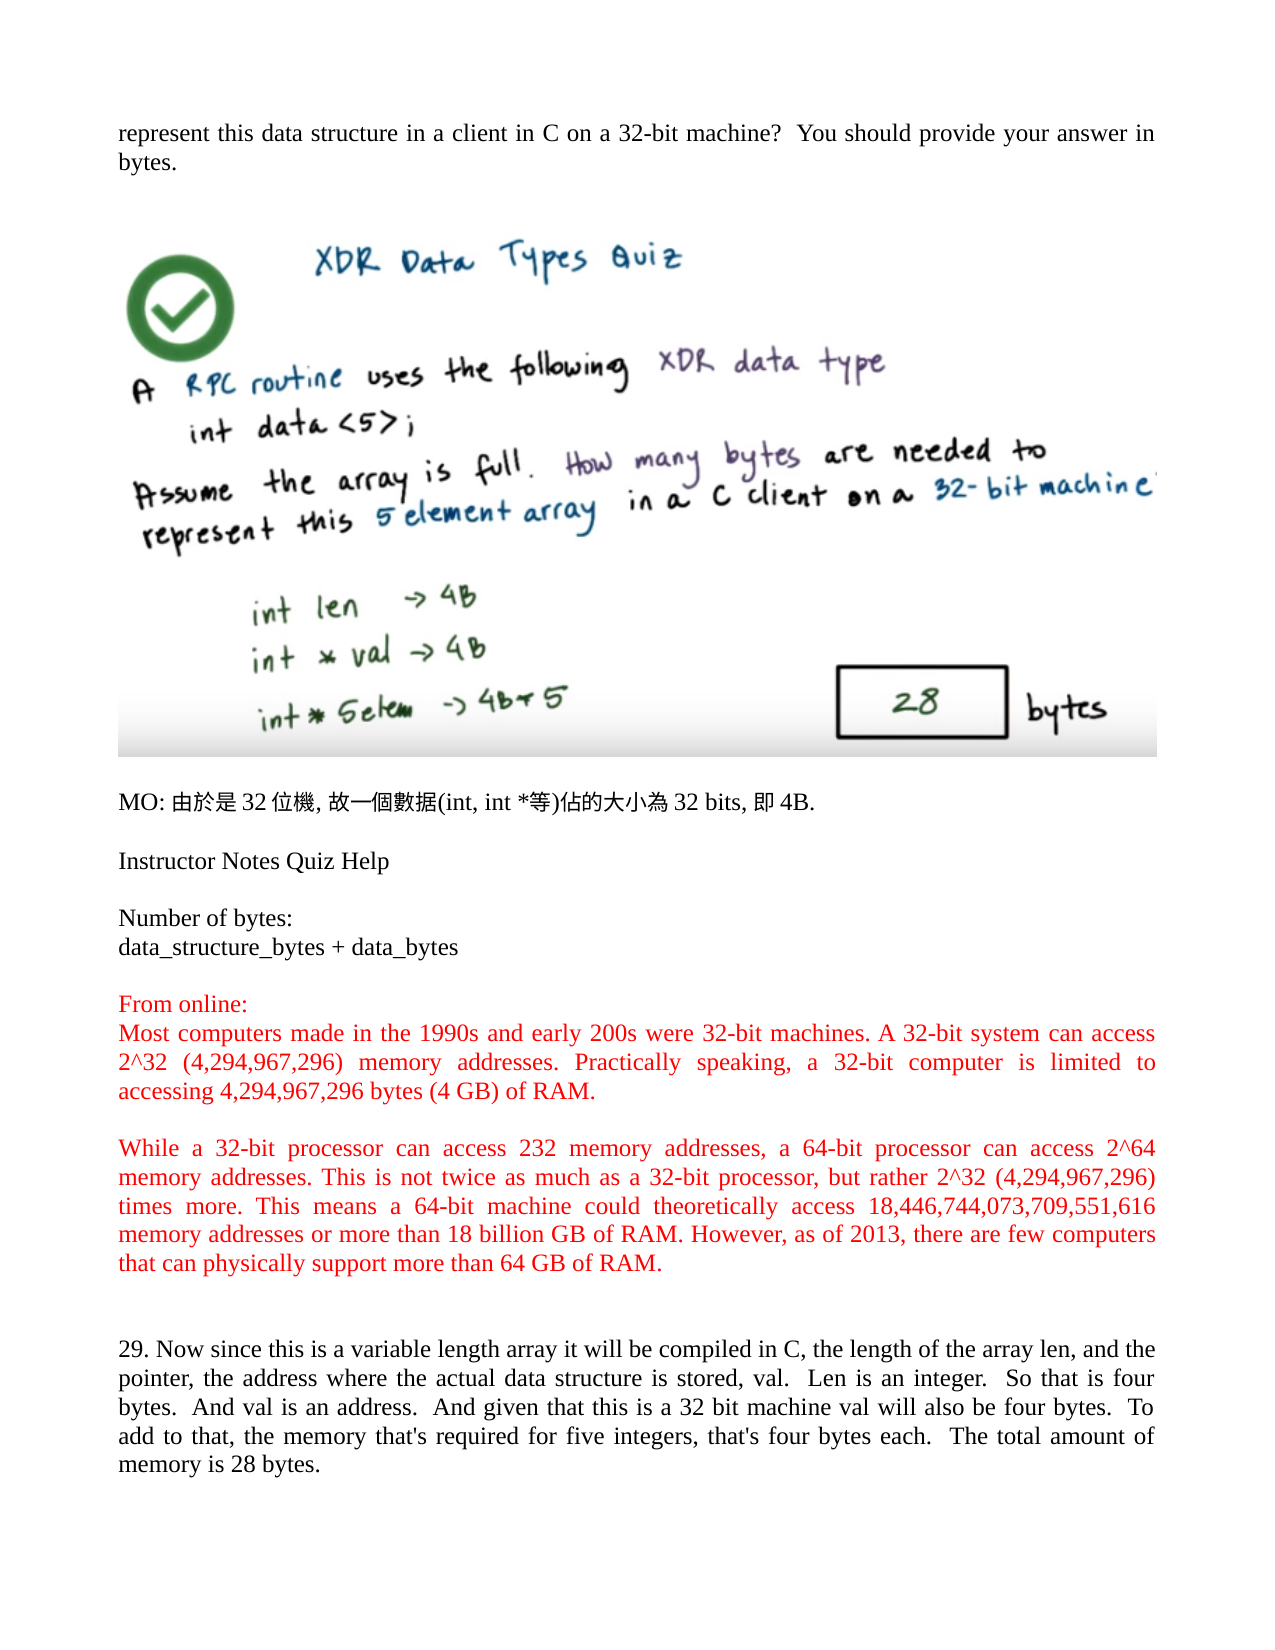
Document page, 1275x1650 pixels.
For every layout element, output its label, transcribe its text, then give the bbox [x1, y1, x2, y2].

picture [118, 233, 1157, 757]
text represent this data structure in a client in C on a 32-bit machine? You should provide your answer in bytes. [118, 118, 1157, 176]
text Number of bytes: [118, 903, 1157, 932]
text data_structure_bytes + data_bytes [118, 932, 1157, 961]
text While a 32-bit processor can access 232 memory addresses, a 64-bit processor can access 2^64 memory addresses. This is not twice as much as a 32-bit processor, but rather 2^32 (4,294,967,296) times more. This means a 64-bit machine could theoretically access 18,446,744,073,709,551,616 memory addresses or more than 18 billion GB of RAM. However, as of 2013, there are few computers that can physically support more than 64 GB of RAM. [118, 1133, 1157, 1277]
text Instructor Notes Quiz Help [118, 846, 1157, 874]
text Most computers made in the 1990s and early 200s were 32-bit machines. A 32-bit system can access 2^32 (4,294,967,296) memory addresses. Practically speaking, a 32-bit computer is limited to accessing 4,294,967,296 bytes (4 GB) of RAM. [118, 1018, 1157, 1104]
text MO: 由於是32位機, 故一個數据(int, int *等)佔的大小為32 bits, 即4B. [118, 785, 1157, 817]
text 29. Now since this is a variable length array it will be compiled in C, the length of the array len, and the pointer, the address where the actual data structure is stored, val. Len is an integer. So that is four bytes. And val is an address. And given that this is a 32 bit machine val will also be four bytes. To add to that, the memory that's required for five integers, that's four bytes each. The total amount of memory is 28 bytes. [118, 1334, 1157, 1478]
text From online: [118, 989, 1157, 1018]
